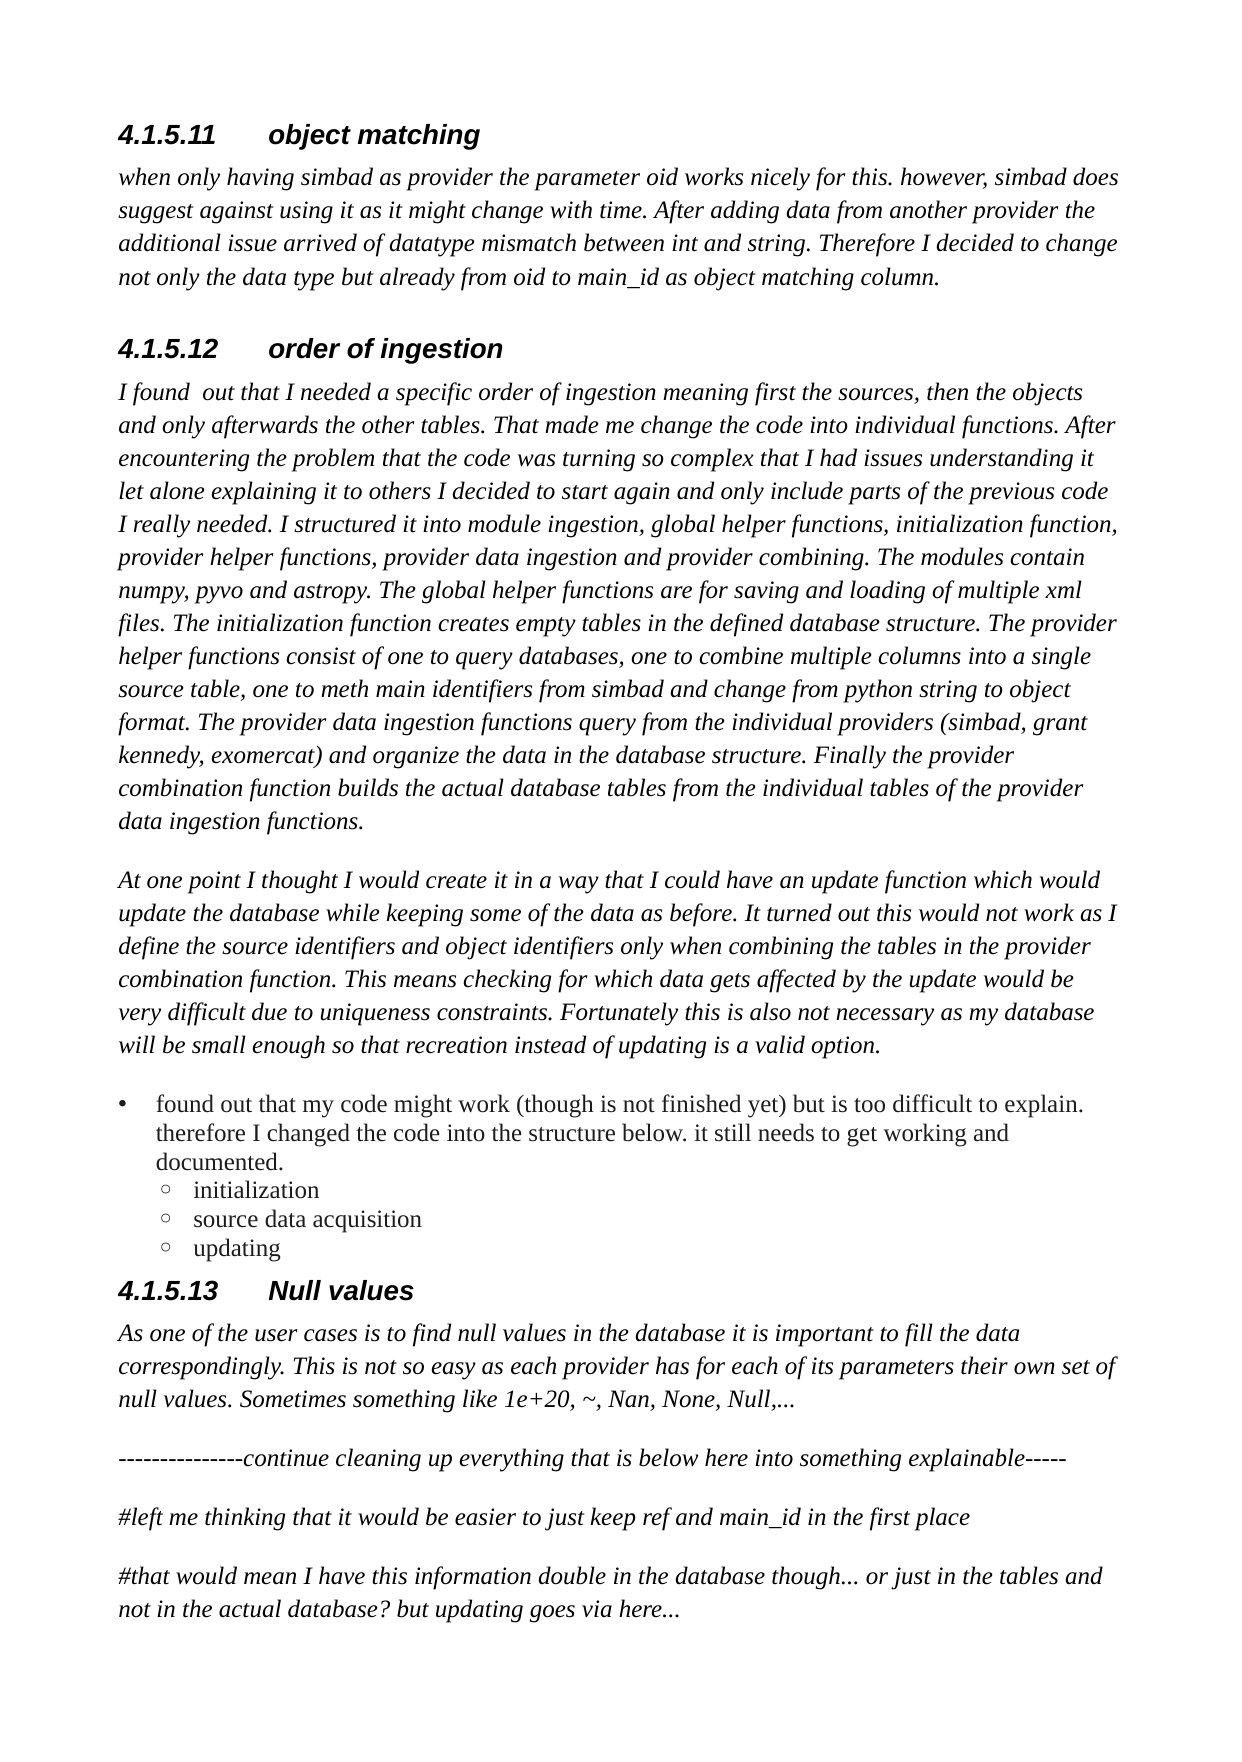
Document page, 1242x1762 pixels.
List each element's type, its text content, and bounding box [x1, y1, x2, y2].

subtitle object matching [118, 118, 1124, 150]
text #that would mean I have this information double in the database though... or just in the tables and not in the actual database? but updating goes via here... [118, 1561, 1124, 1622]
text At one point I thought I would create it in a way that I could have an update function which would update the database while keeping some of the data as before. It turned out this would not work as I define the source identifiers and object identifiers only when combining the tables in the provider combination function. This means checking for which data gets affected by the update would be very difficult due to uniqueness constraints. Fortunately this is also not necessary as my database will be small enough so that recreation instead of updating is a valid option. [118, 865, 1124, 1059]
list updating [156, 1233, 1124, 1262]
text when only having simbad as provider the parameter oid works nicely for this. however, simbad does suggest against using it as it might change with time. After adding data from another provider the additional issue arrived of datatype mismatch between int and string. Therefore I decided to change not only the data type but already from oid to main_id as object matching column. [118, 162, 1124, 290]
list found out that my code might work (though is not finished yet) but is too difficult to explain. therefore I changed the code into the structure below. it still needs to get working and documented. [118, 1089, 1124, 1175]
text I found out that I needed a specific order of ingestion meaning first the sources, then the objects and only afterwards the other tables. That made me change the code into individual functions. After encountering the problem that the code was turning so complex that I had issues understanding it let alone explaining it to others I decided to start again and only include parts of the previous code I really needed. I structured it into module ingestion, global helper functions, initialization function, provider helper functions, provider data ingestion and provider combining. The modules contain numpy, pyvo and astropy. The global helper functions are for saving and loading of multiple xml files. The initialization function creates empty tables in the defined database structure. The provider helper functions consist of one to query databases, one to combine multiple columns into a single source table, one to meth main identifiers from simbad and change from python string to object format. The provider data ingestion functions query from the individual providers (simbad, grant kennedy, exomercat) and organize the data in the database structure. Finally the provider combination function builds the actual database tables from the individual tables of the provider data ingestion functions. [118, 377, 1124, 835]
list initialization [156, 1175, 1124, 1204]
subtitle Null values [118, 1274, 1124, 1306]
text ---------------continue cleaning up everything that is below here into something explainable----- [118, 1443, 1124, 1472]
text #left me thinking that it would be easier to just keep ref and main_id in the first place [118, 1502, 1124, 1531]
subtitle order of ingestion [118, 333, 1124, 365]
text As one of the user cases is to find null values in the database it is important to fill the data correspondingly. This is not so easy as each provider has for each of its parameters their own set of null values. Sometimes something like 1e+20, ~, Nan, None, Null,... [118, 1318, 1124, 1413]
list source data acquisition [156, 1204, 1124, 1233]
